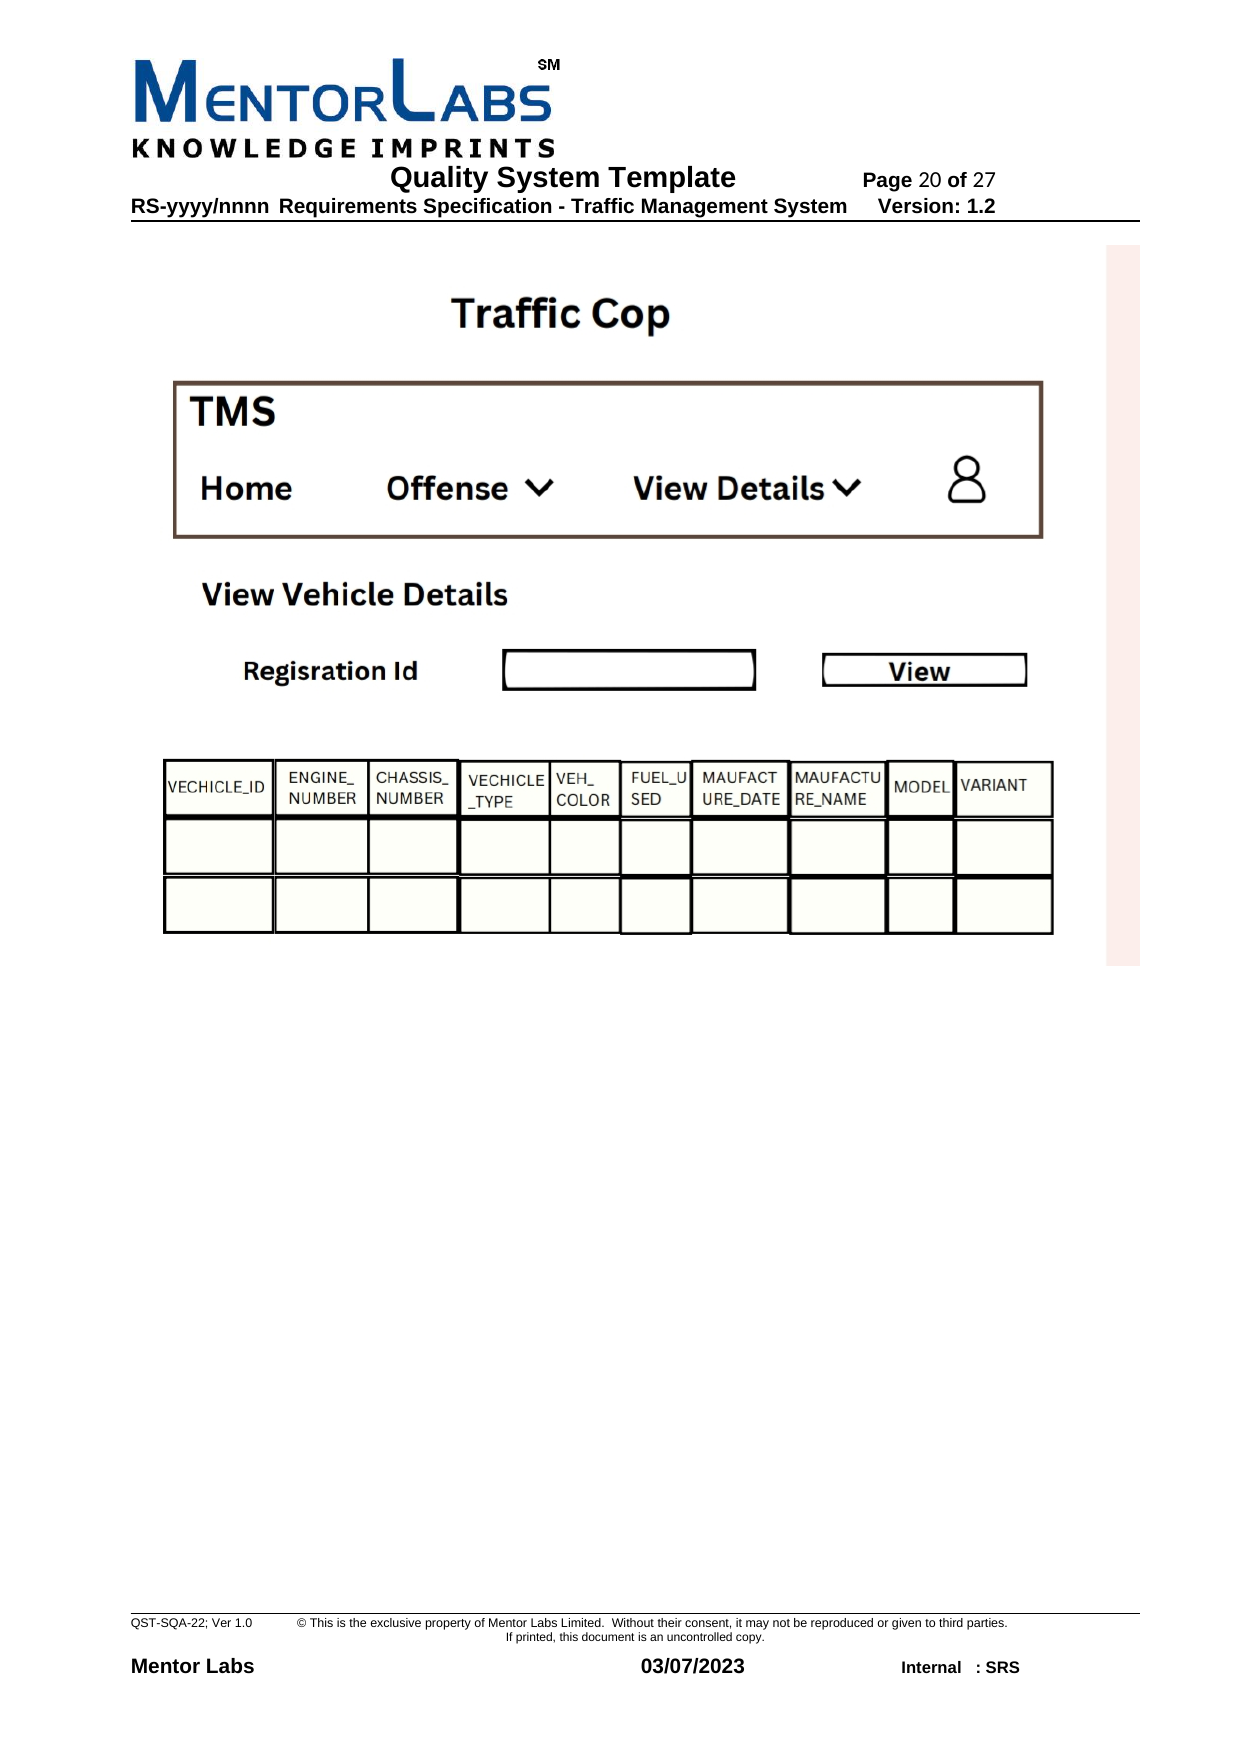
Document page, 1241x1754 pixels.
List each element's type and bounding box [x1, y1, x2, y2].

picture [130, 58, 563, 161]
picture [130, 245, 1140, 966]
